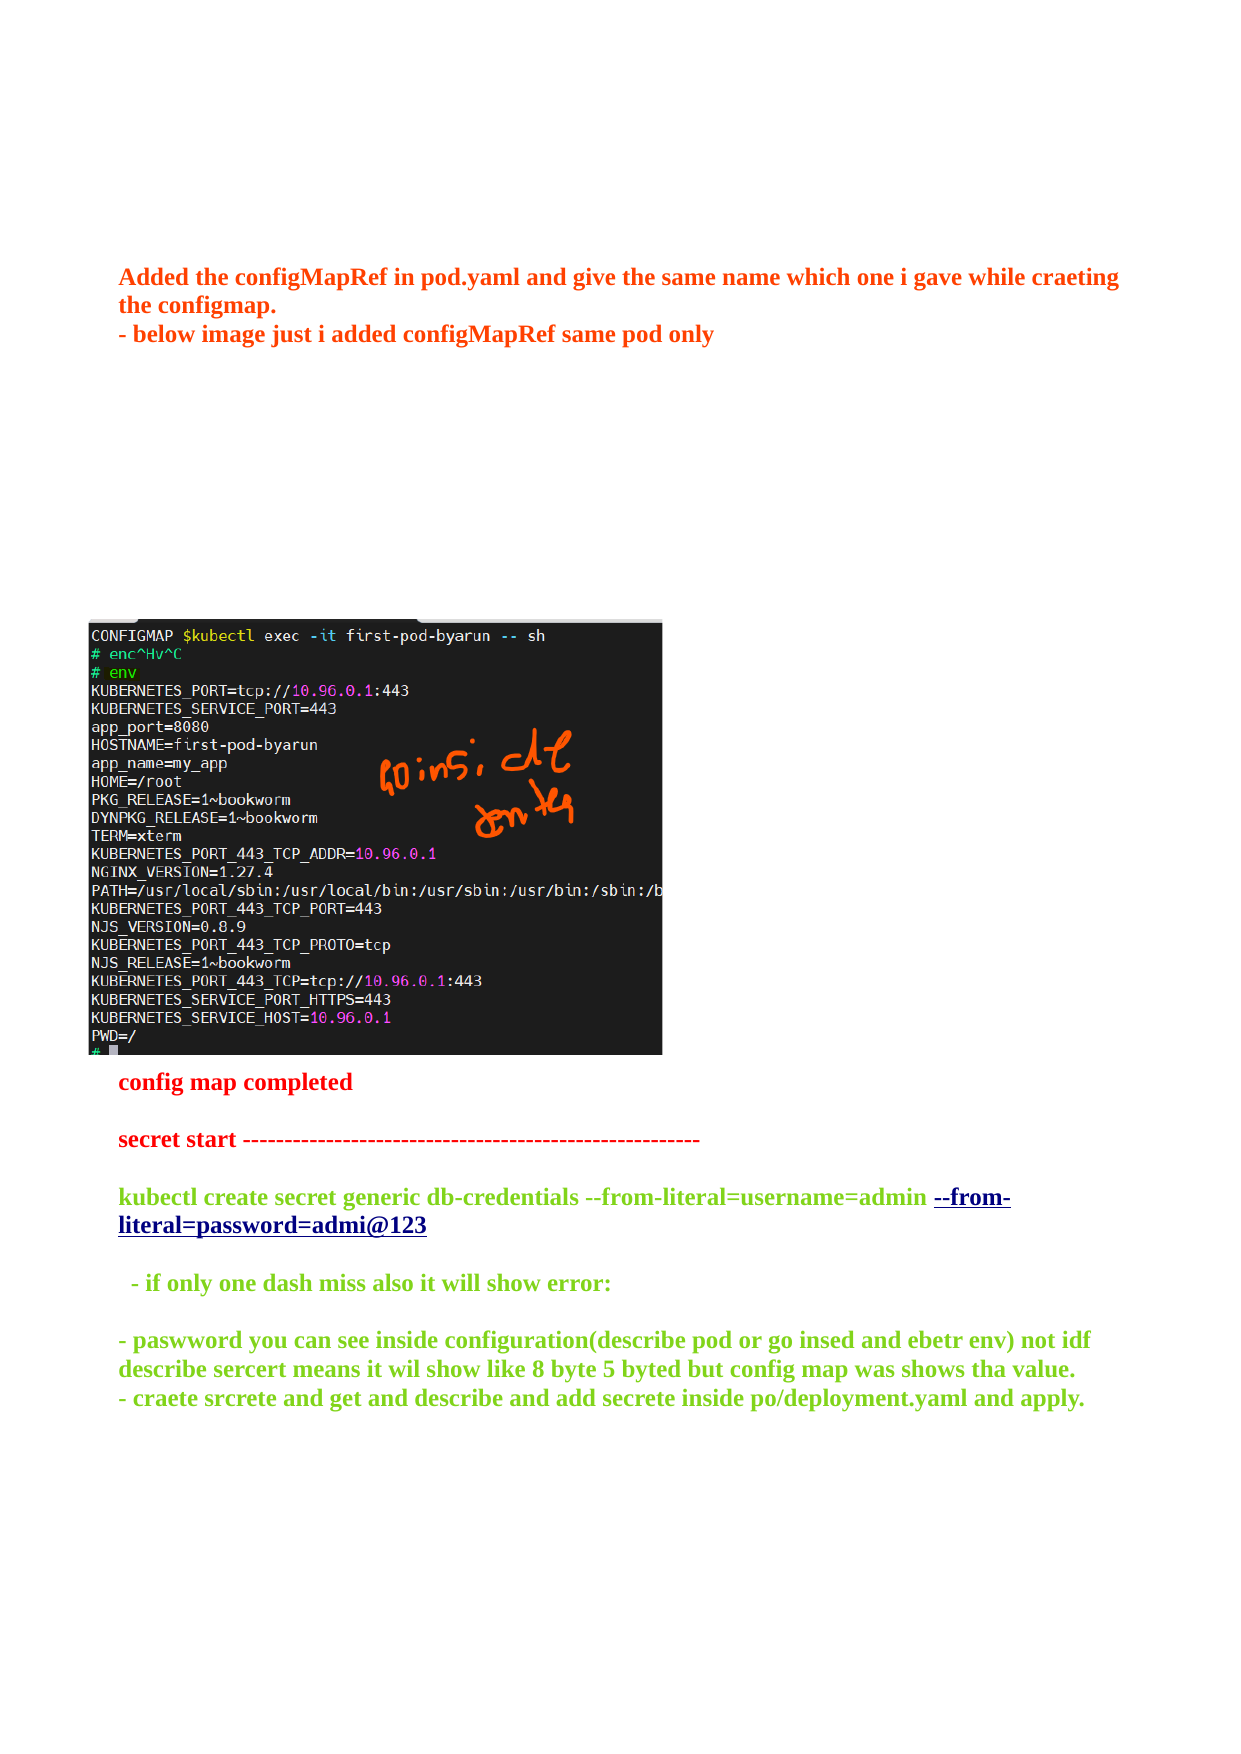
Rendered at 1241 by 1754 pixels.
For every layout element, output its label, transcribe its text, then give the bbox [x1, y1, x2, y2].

text Added the configMapRef in pod.yaml and give the same name which one i gave while craeting the configmap. - below image just i added configMapRef same pod only [118, 262, 1122, 348]
picture [88, 619, 663, 1055]
text config map completed secret start ------------------------------------------------------- kubectl create secret generic db-credentials --from-literal=username=admin --from-literal=password=admi@123 - if only one dash miss also it will show error: - paswword you can see inside configuration(describe pod or go insed and ebetr env) not idf describe sercert means it wil show like 8 byte 5 byted but config map was shows tha value. - craete srcrete and get and describe and add secrete inside po/deployment.yaml and apply. [118, 1067, 1122, 1441]
